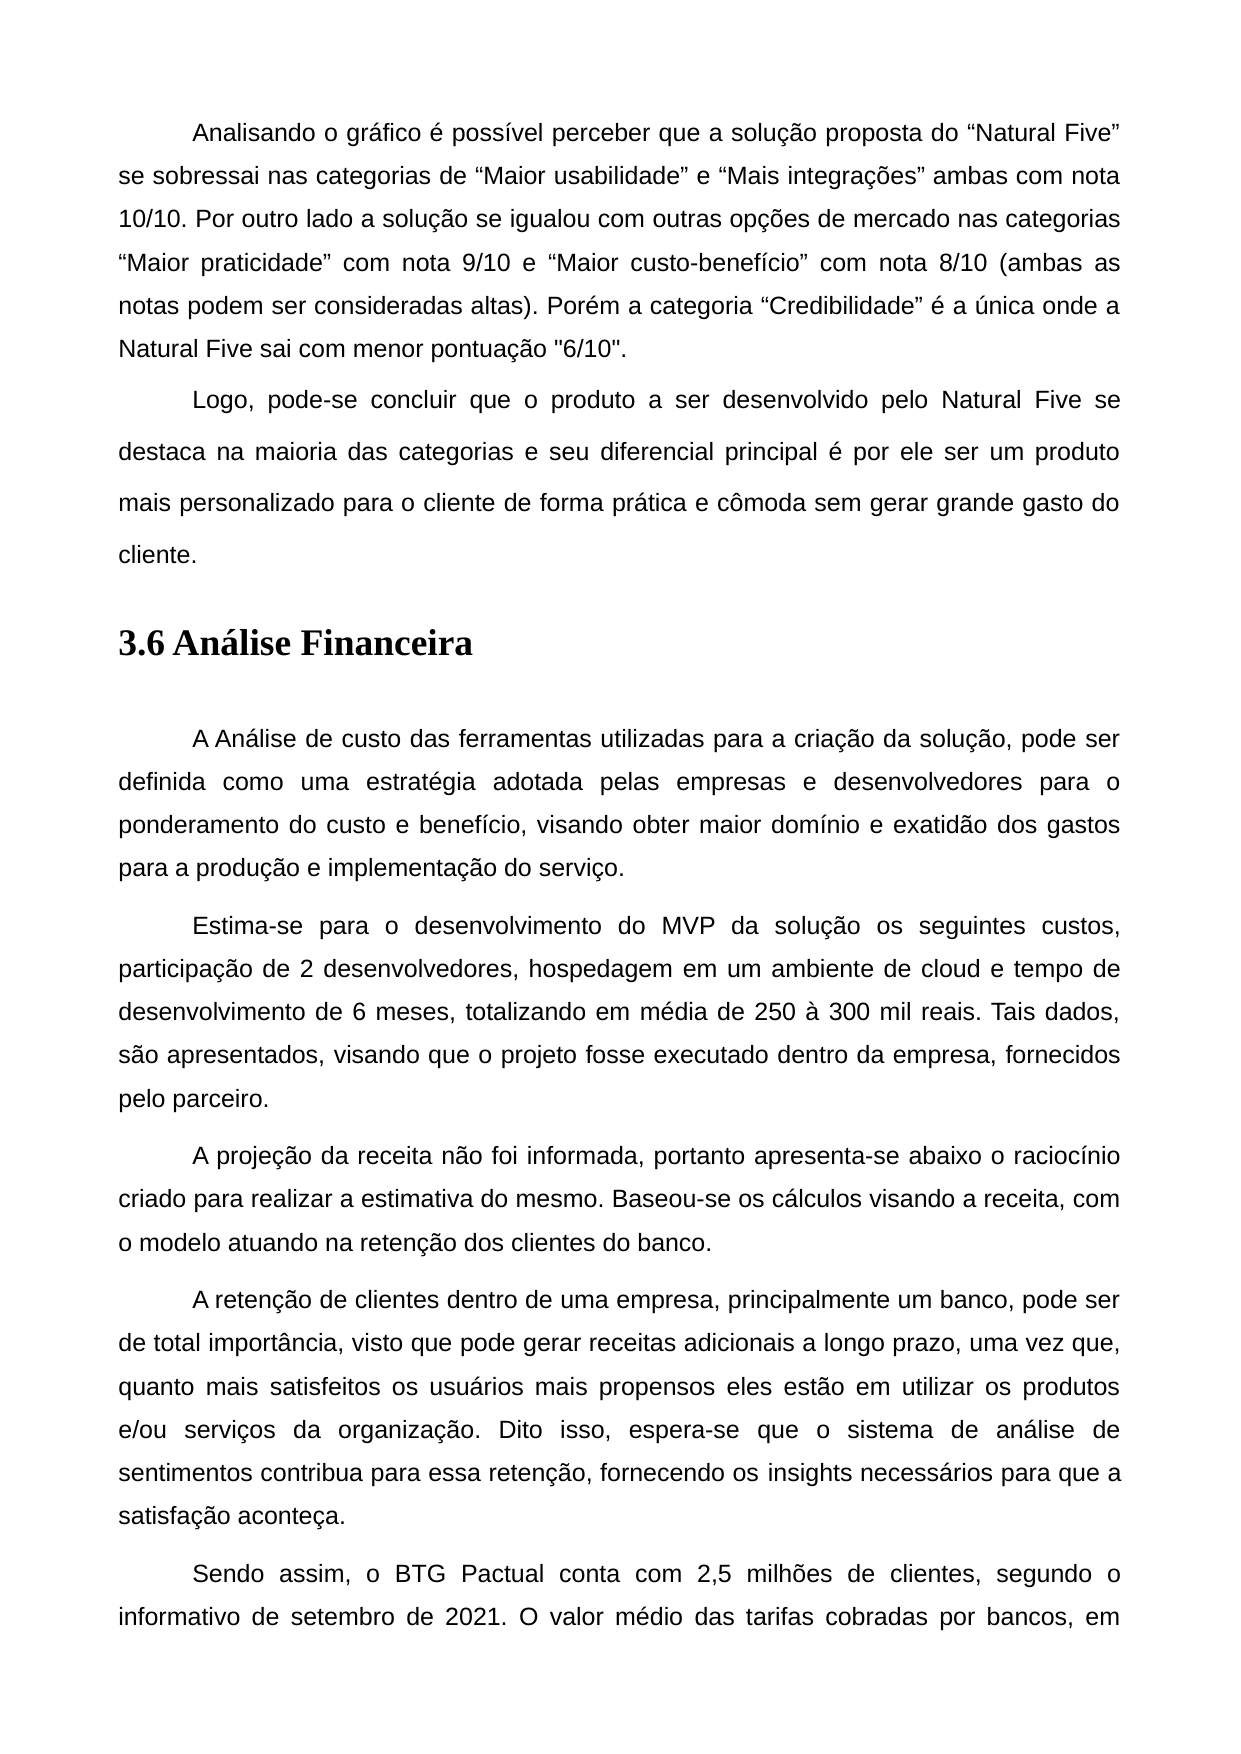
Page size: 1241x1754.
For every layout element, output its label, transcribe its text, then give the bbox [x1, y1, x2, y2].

text A projeção da receita não foi informada, portanto apresenta-se abaixo o raciocínio criado para realizar a estimativa do mesmo. Baseou-se os cálculos visando a receita, com o modelo atuando na retenção dos clientes do banco. [118, 1141, 1122, 1256]
text Logo, pode-se concluir que o produto a ser desenvolvido pelo Natural Five se destaca na maioria das categorias e seu diferencial principal é por ele ser um produto mais personalizado para o cliente de forma prática e cômoda sem gerar grande gasto do cliente. [118, 386, 1122, 569]
text Analisando o gráfico é possível perceber que a solução proposta do “Natural Five” se sobressai nas categorias de “Maior usabilidade” e “Mais integrações” ambas com nota 10/10. Por outro lado a solução se igualou com outras opções de mercado nas categorias “Maior praticidade” com nota 9/10 e “Maior custo-benefício” com nota 8/10 (ambas as notas podem ser consideradas altas). Porém a categoria “Credibilidade” é a única onde a Natural Five sai com menor pontuação "6/10". [118, 118, 1122, 362]
text Sendo assim, o BTG Pactual conta com 2,5 milhões de clientes, segundo o informativo de setembro de 2021. O valor médio das tarifas cobradas por bancos, em [118, 1559, 1122, 1631]
text A Análise de custo das ferramentas utilizadas para a criação da solução, pode ser definida como uma estratégia adotada pelas empresas e desenvolvedores para o ponderamento do custo e benefício, visando obter maior domínio e exatidão dos gastos para a produção e implementação do serviço. [118, 724, 1122, 882]
text A retenção de clientes dentro de uma empresa, principalmente um banco, pode ser de total importância, visto que pode gerar receitas adicionais a longo prazo, uma vez que, quanto mais satisfeitos os usuários mais propensos eles estão em utilizar os produtos e/ou serviços da organização. Dito isso, espera-se que o sistema de análise de sentimentos contribua para essa retenção, fornecendo os insights necessários para que a satisfação aconteça. [118, 1285, 1122, 1530]
text Estima-se para o desenvolvimento do MVP da solução os seguintes custos, participação de 2 desenvolvedores, hospedagem em um ambiente de cloud e tempo de desenvolvimento de 6 meses, totalizando em média de 250 à 300 mil reais. Tais dados, são apresentados, visando que o projeto fosse executado dentro da empresa, fornecidos pelo parceiro. [118, 911, 1122, 1112]
subtitle 3.6 Análise Financeira [118, 621, 1122, 664]
